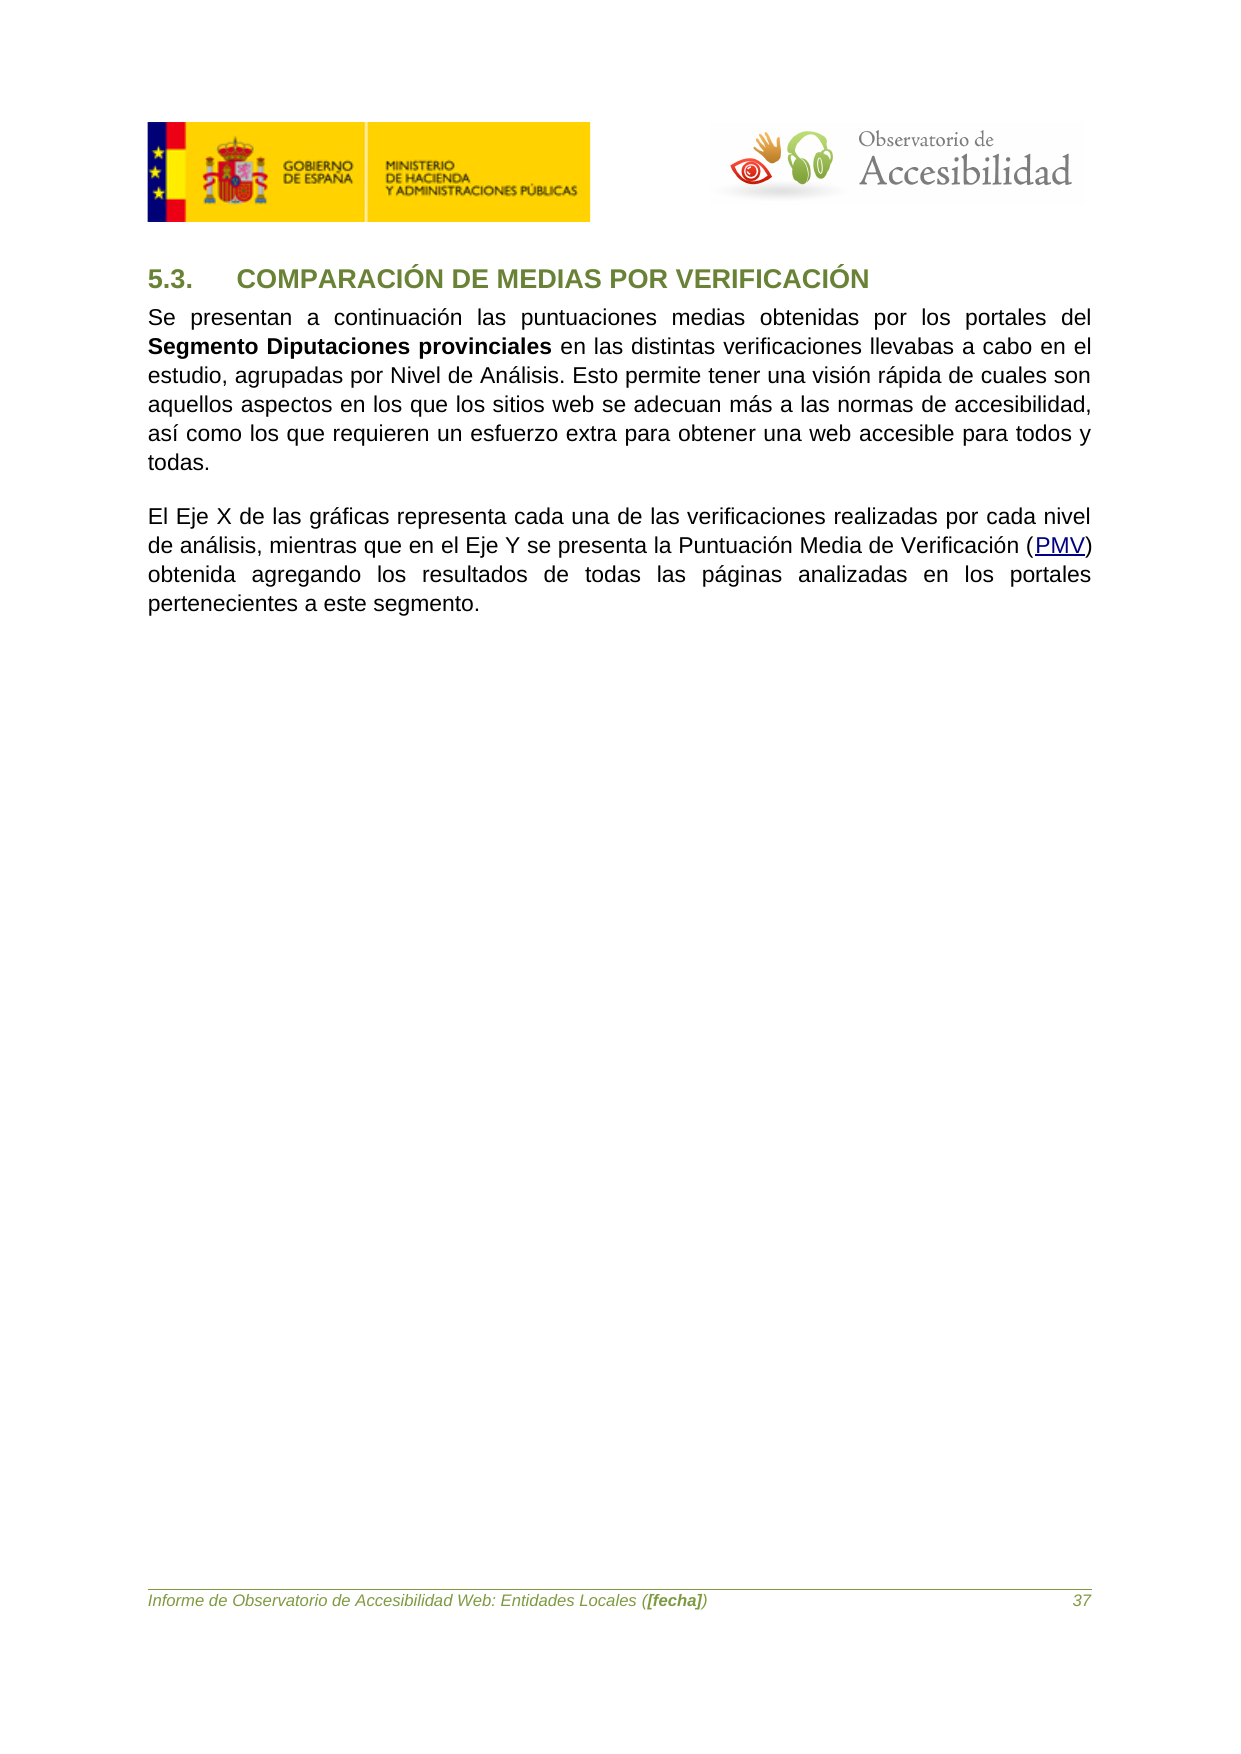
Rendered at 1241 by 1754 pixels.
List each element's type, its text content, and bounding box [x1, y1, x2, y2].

list Comparación de medias por verificación [148, 263, 1092, 294]
picture [710, 122, 1086, 205]
text El Eje X de las gráficas representa cada una de las verificaciones realizadas por cada nivel de análisis, mientras que en el Eje Y se presenta la Puntuación Media de Verificación (PMV) obtenida agregando los resultados de todas las páginas analizadas en los portales pertenecientes a este segmento. [148, 503, 1092, 616]
text Se presentan a continuación las puntuaciones medias obtenidas por los portales del Segmento Diputaciones provinciales en las distintas verificaciones llevabas a cabo en el estudio, agrupadas por Nivel de Análisis. Esto permite tener una visión rápida de cuales son aquellos aspectos en los que los sitios web se adecuan más a las normas de accesibilidad, así como los que requieren un esfuerzo extra para obtener una web accesible para todos y todas. [148, 304, 1092, 475]
picture [147, 122, 591, 222]
